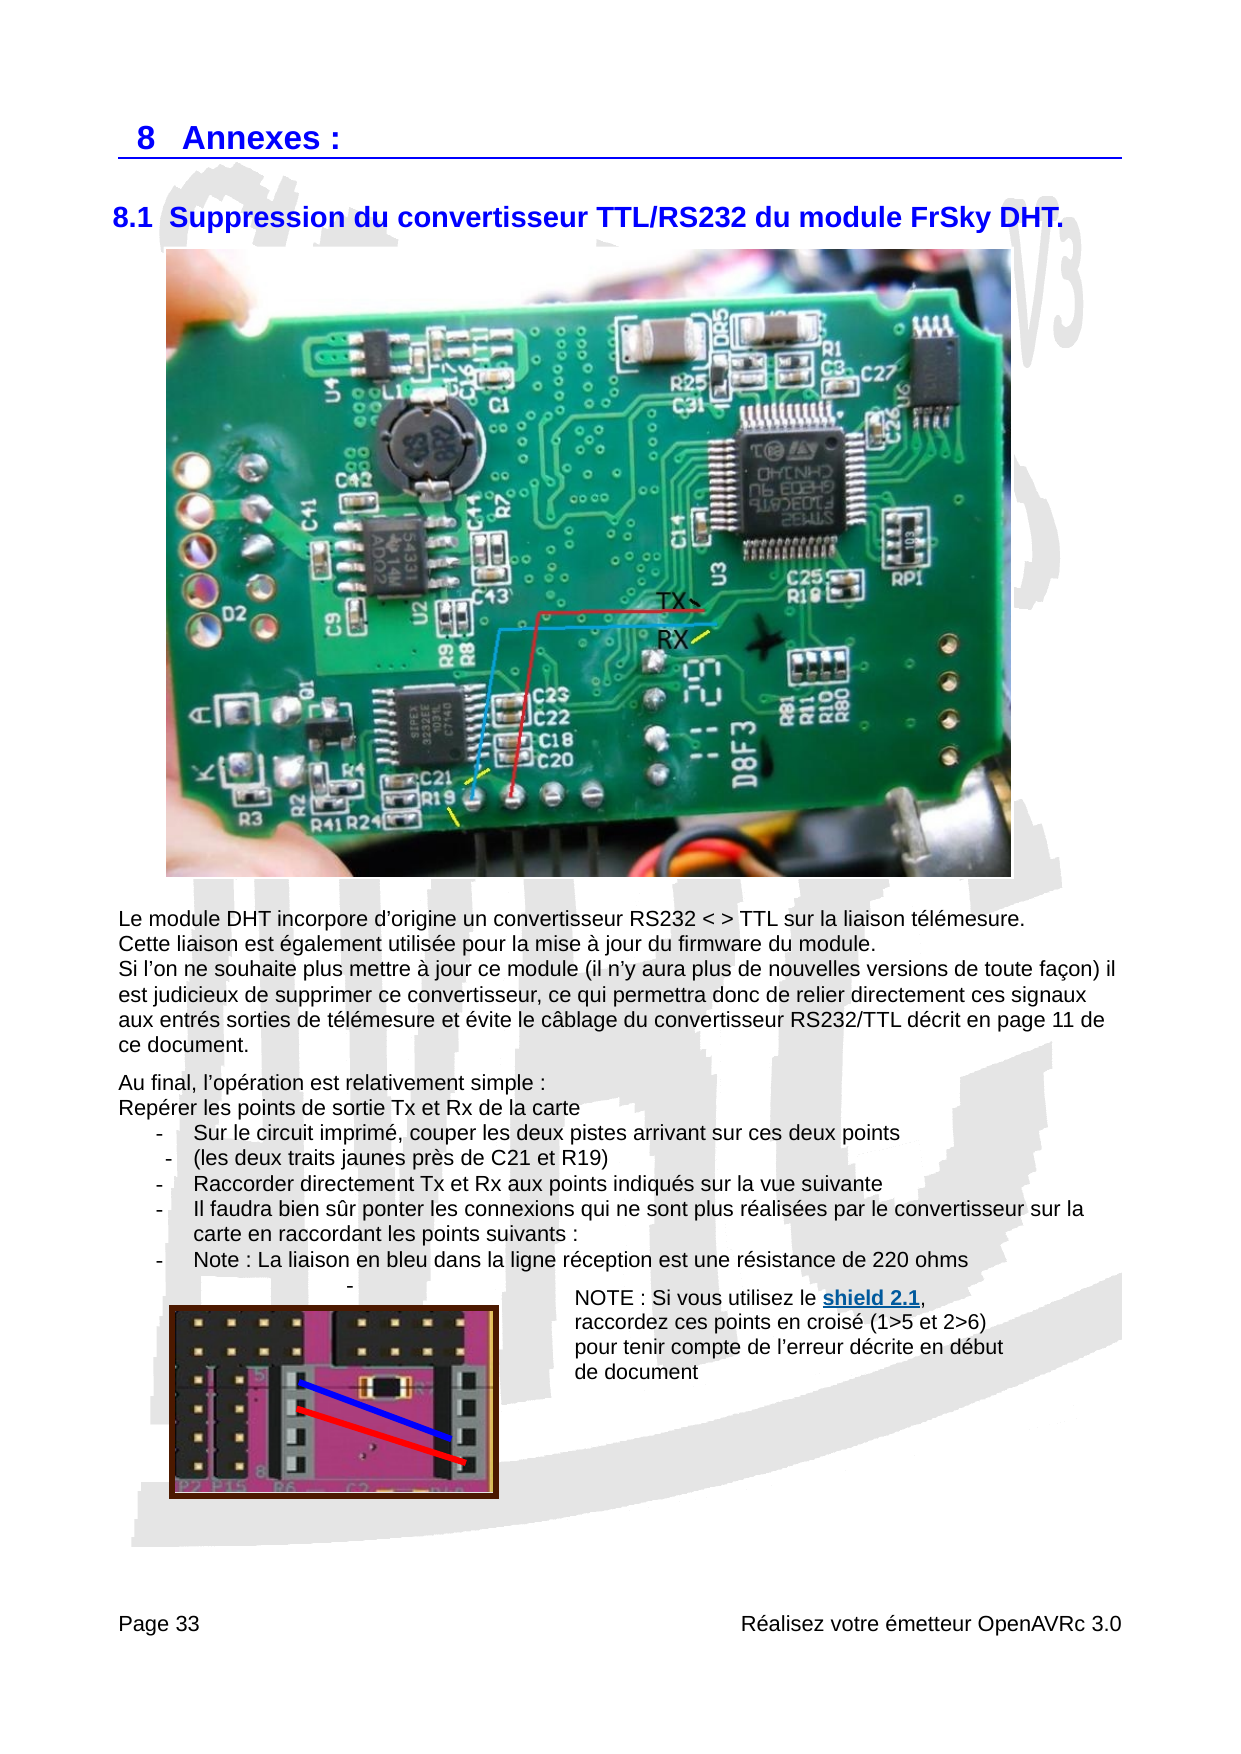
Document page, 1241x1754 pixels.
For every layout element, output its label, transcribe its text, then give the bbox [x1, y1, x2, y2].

picture [175, 1311, 492, 1492]
list NOTE : Si vous utilisez le shield 2.1, raccordez ces points en croisé (1>5 et 2>6) pour tenir compte de l’erreur décrite en début de document [574, 1285, 1022, 1383]
picture [164, 246, 1014, 879]
text Au final, l’opération est relativement simple : [118, 1069, 1122, 1095]
text Cette liaison est également utilisée pour la mise à jour du firmware du module. [118, 931, 1122, 956]
list Sur le circuit imprimé, couper les deux pistes arrivant sur ces deux points [156, 1120, 1122, 1145]
list (les deux traits jaunes près de C21 et R19) [165, 1145, 1122, 1171]
subtitle 8.1 Suppression du convertisseur TTL/RS232 du module FrSky DHT. [112, 201, 1122, 234]
text Si l’on ne souhaite plus mettre à jour ce module (il n’y aura plus de nouvelles versions de toute façon) il est judicieux de supprimer ce convertisseur, ce qui permettra donc de relier directement ces signaux aux entrés sorties de télémesure et évite le câblage du convertisseur RS232/TTL décrit en page 11 de ce document. [118, 956, 1122, 1057]
subtitle 8 Annexes : [118, 118, 1122, 157]
list Note : La liaison en bleu dans la ligne réception est une résistance de 220 ohms [156, 1246, 1122, 1272]
list Il faudra bien sûr ponter les connexions qui ne sont plus réalisées par le convertisseur sur la carte en raccordant les points suivants : [156, 1196, 1122, 1246]
text Repérer les points de sortie Tx et Rx de la carte [118, 1095, 1122, 1120]
list Raccorder directement Tx et Rx aux points indiqués sur la vue suivante [156, 1171, 1122, 1196]
text Le module DHT incorpore d’origine un convertisseur RS232 < > TTL sur la liaison télémesure. [118, 906, 1122, 931]
